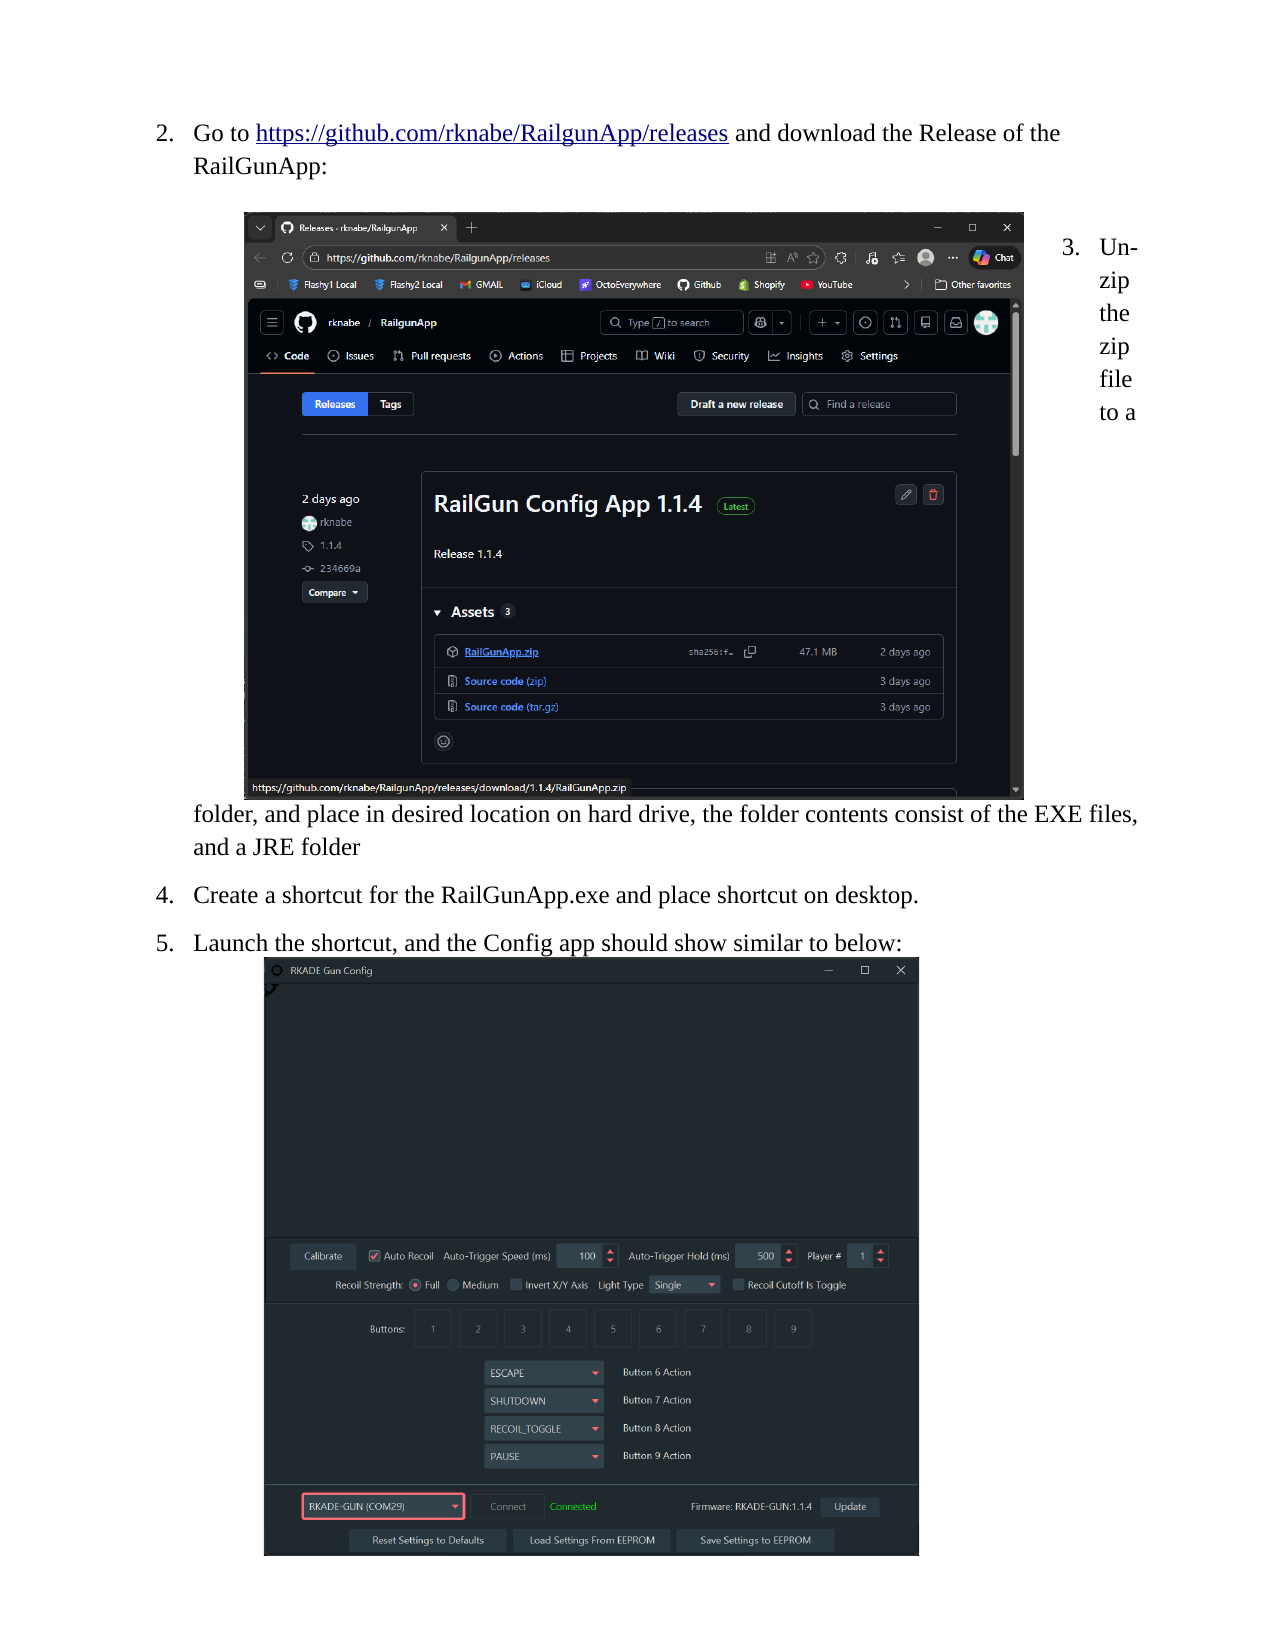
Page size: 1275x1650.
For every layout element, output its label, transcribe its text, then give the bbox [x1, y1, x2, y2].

list Create a shortcut for the RailGunApp.exe and place shortcut on desktop. [156, 880, 1157, 909]
list Launch the shortcut, and the Config app should show similar to below: [156, 928, 1157, 956]
list Un-zip the zip file to a folder, and place in desired location on hard drive, the folder contents consist of the EXE files, and a JRE folder [156, 232, 1157, 861]
picture [263, 957, 920, 1556]
list Go to https://github.com/rknabe/RailgunApp/releases and download the Release of the RailGunApp: [156, 118, 1157, 213]
picture [244, 212, 1024, 800]
